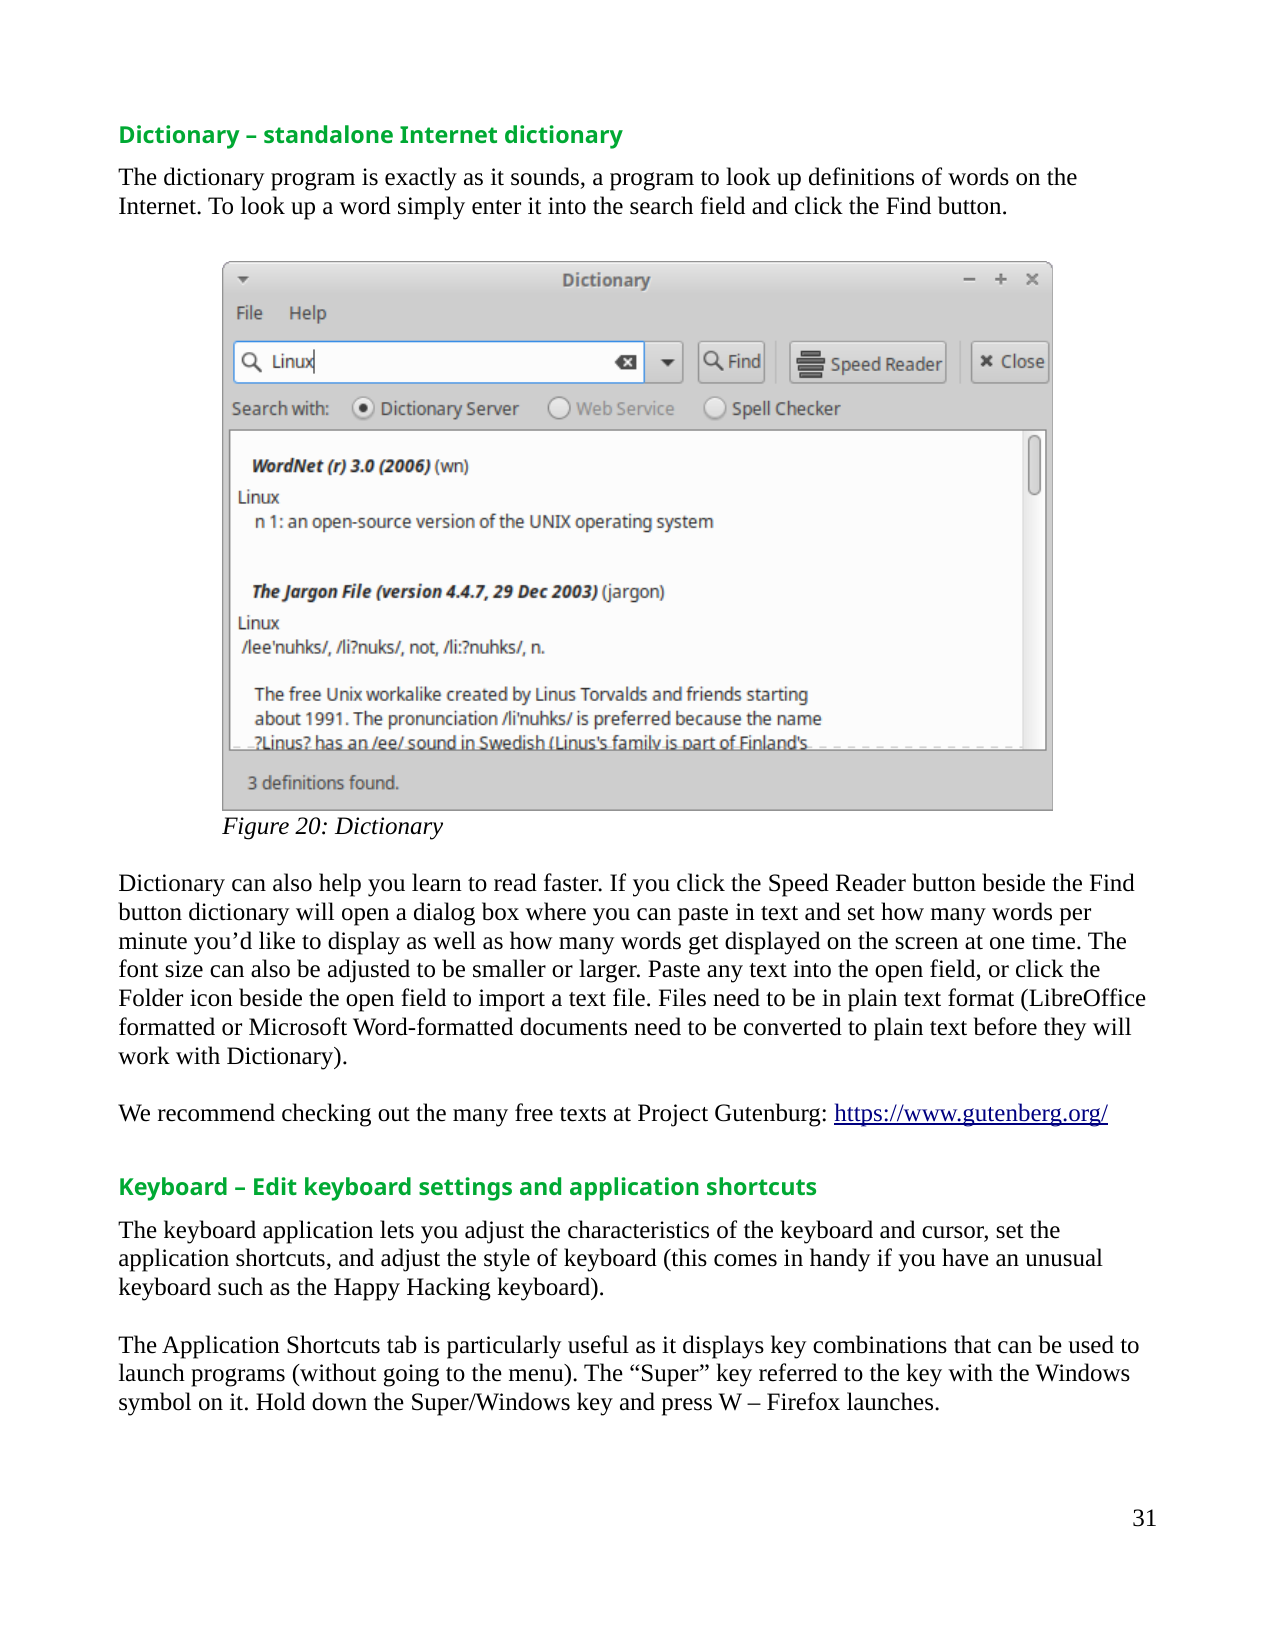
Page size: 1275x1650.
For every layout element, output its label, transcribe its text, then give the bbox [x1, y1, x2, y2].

text The keyboard application lets you adjust the characteristics of the keyboard and cursor, set the application shortcuts, and adjust the style of keyboard (this comes in handy if you have an unusual keyboard such as the Happy Hacking keyboard). [118, 1215, 1157, 1301]
subtitle Dictionary – standalone Internet dictionary [118, 118, 1157, 150]
text The dictionary program is exactly as it sounds, a program to look up definitions of words on the Internet. To look up a word simply enter it into the search field and click the Find button. [118, 162, 1157, 220]
text The Application Shortcuts tab is particularly useful as it displays key combinations that can be used to launch programs (without going to the menu). The “Super” key referred to the key with the Windows symbol on it. Hold down the Super/Windows key and press W – Firefox launches. [118, 1330, 1157, 1416]
text Dictionary can also help you learn to read faster. If you click the Speed Reader button beside the Find button dictionary will open a dialog box where you can paste in text and set how many words per minute you’d like to display as well as how many words get displayed on the screen at one time. The font size can also be adjusted to be smaller or larger. Paste any text into the open field, or click the Folder icon beside the open field to import a text file. Files need to be in plain text format (LibreOffice formatted or Microsoft Word-formatted documents need to be converted to plain text before they will work with Dictionary). [118, 868, 1157, 1069]
text We recommend checking out the many free texts at Project Gutenburg: https://www.gutenberg.org/ [118, 1098, 1157, 1127]
picture [222, 261, 1053, 811]
text Figure 20: Dictionary [222, 811, 1053, 839]
subtitle Keyboard – Edit keyboard settings and application shortcuts [118, 1170, 1157, 1202]
